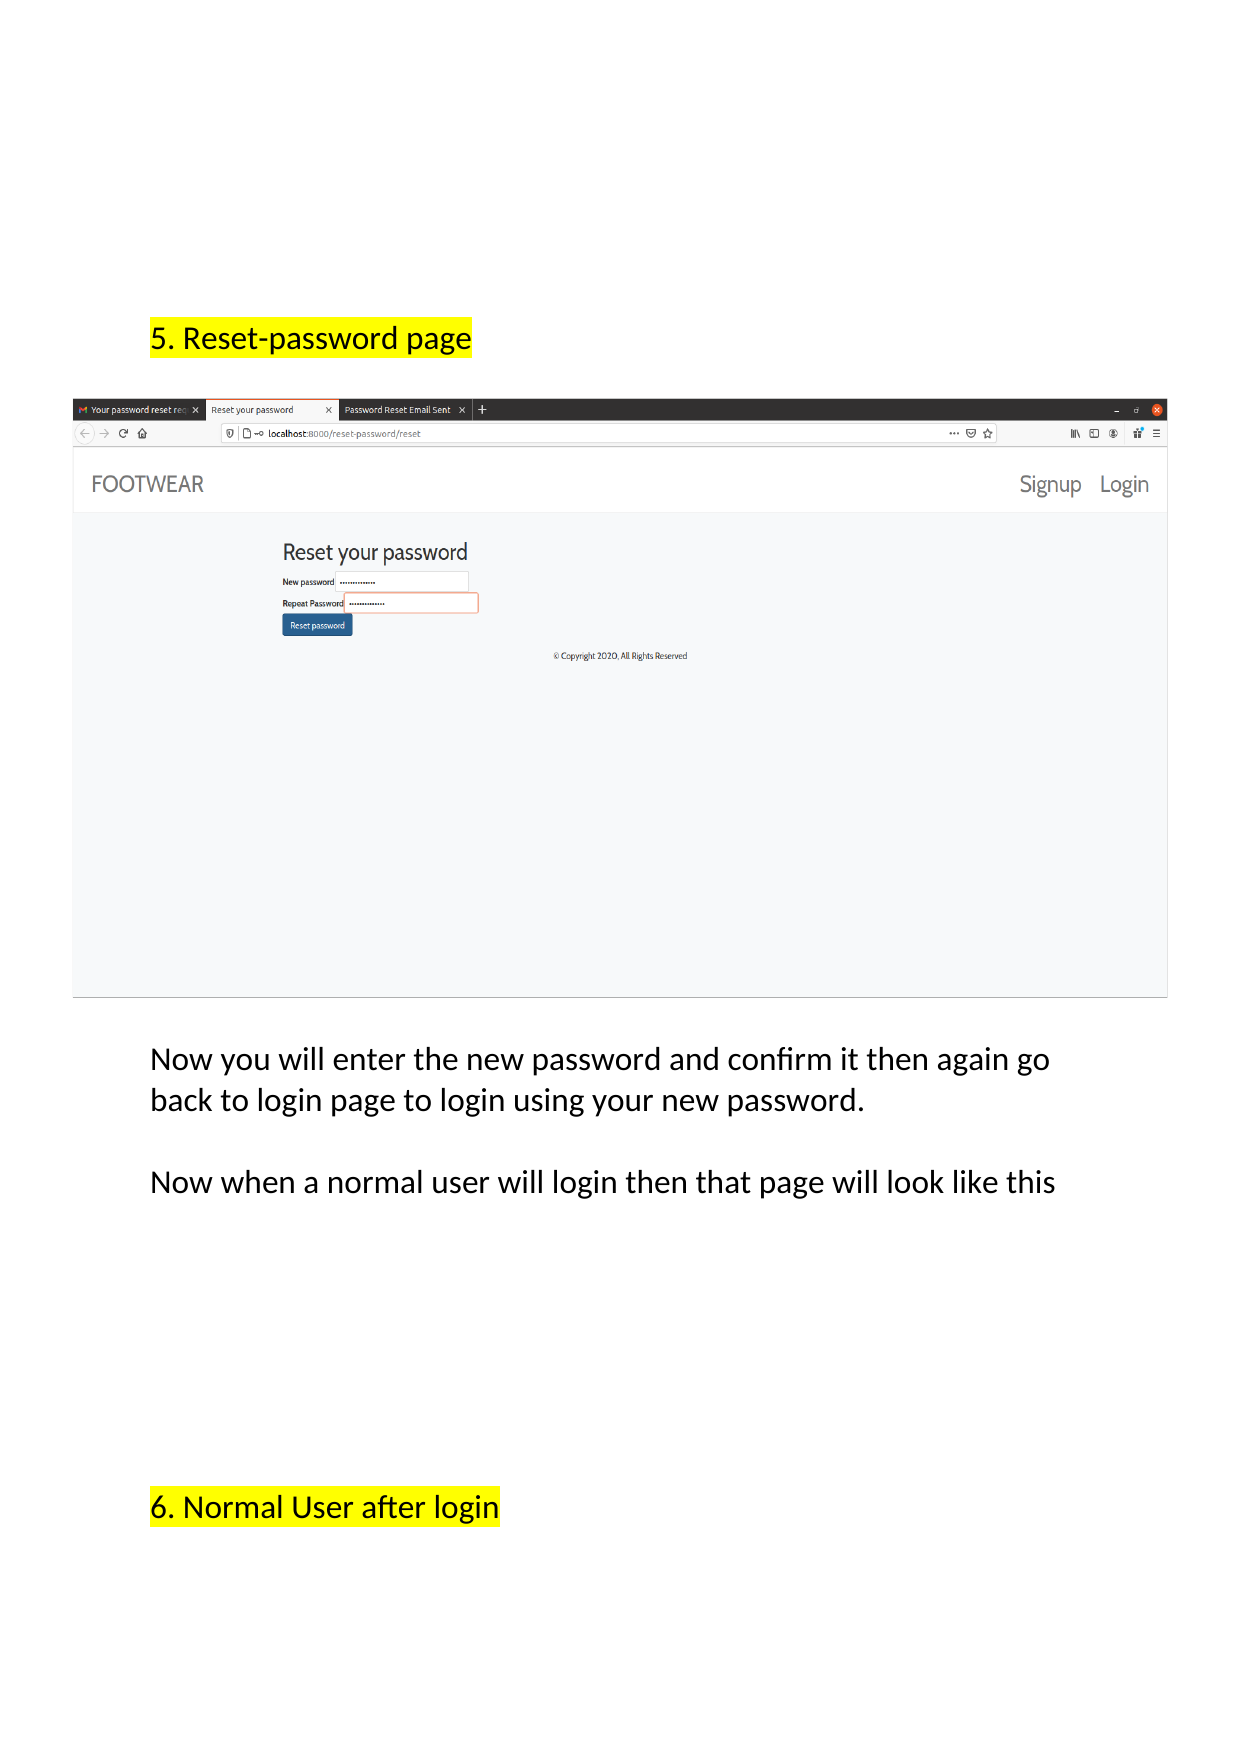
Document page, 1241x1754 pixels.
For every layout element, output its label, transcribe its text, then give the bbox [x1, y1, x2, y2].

list Now you will enter the new password and confirm it then again go back to login page to login using your new password. [150, 1038, 1090, 1120]
list Now when a normal user will login then that page will look like this [150, 1161, 1090, 1201]
list 6. Normal User after login [150, 1486, 1090, 1527]
picture [72, 398, 1168, 998]
list 5. Reset-password page [150, 317, 1090, 358]
